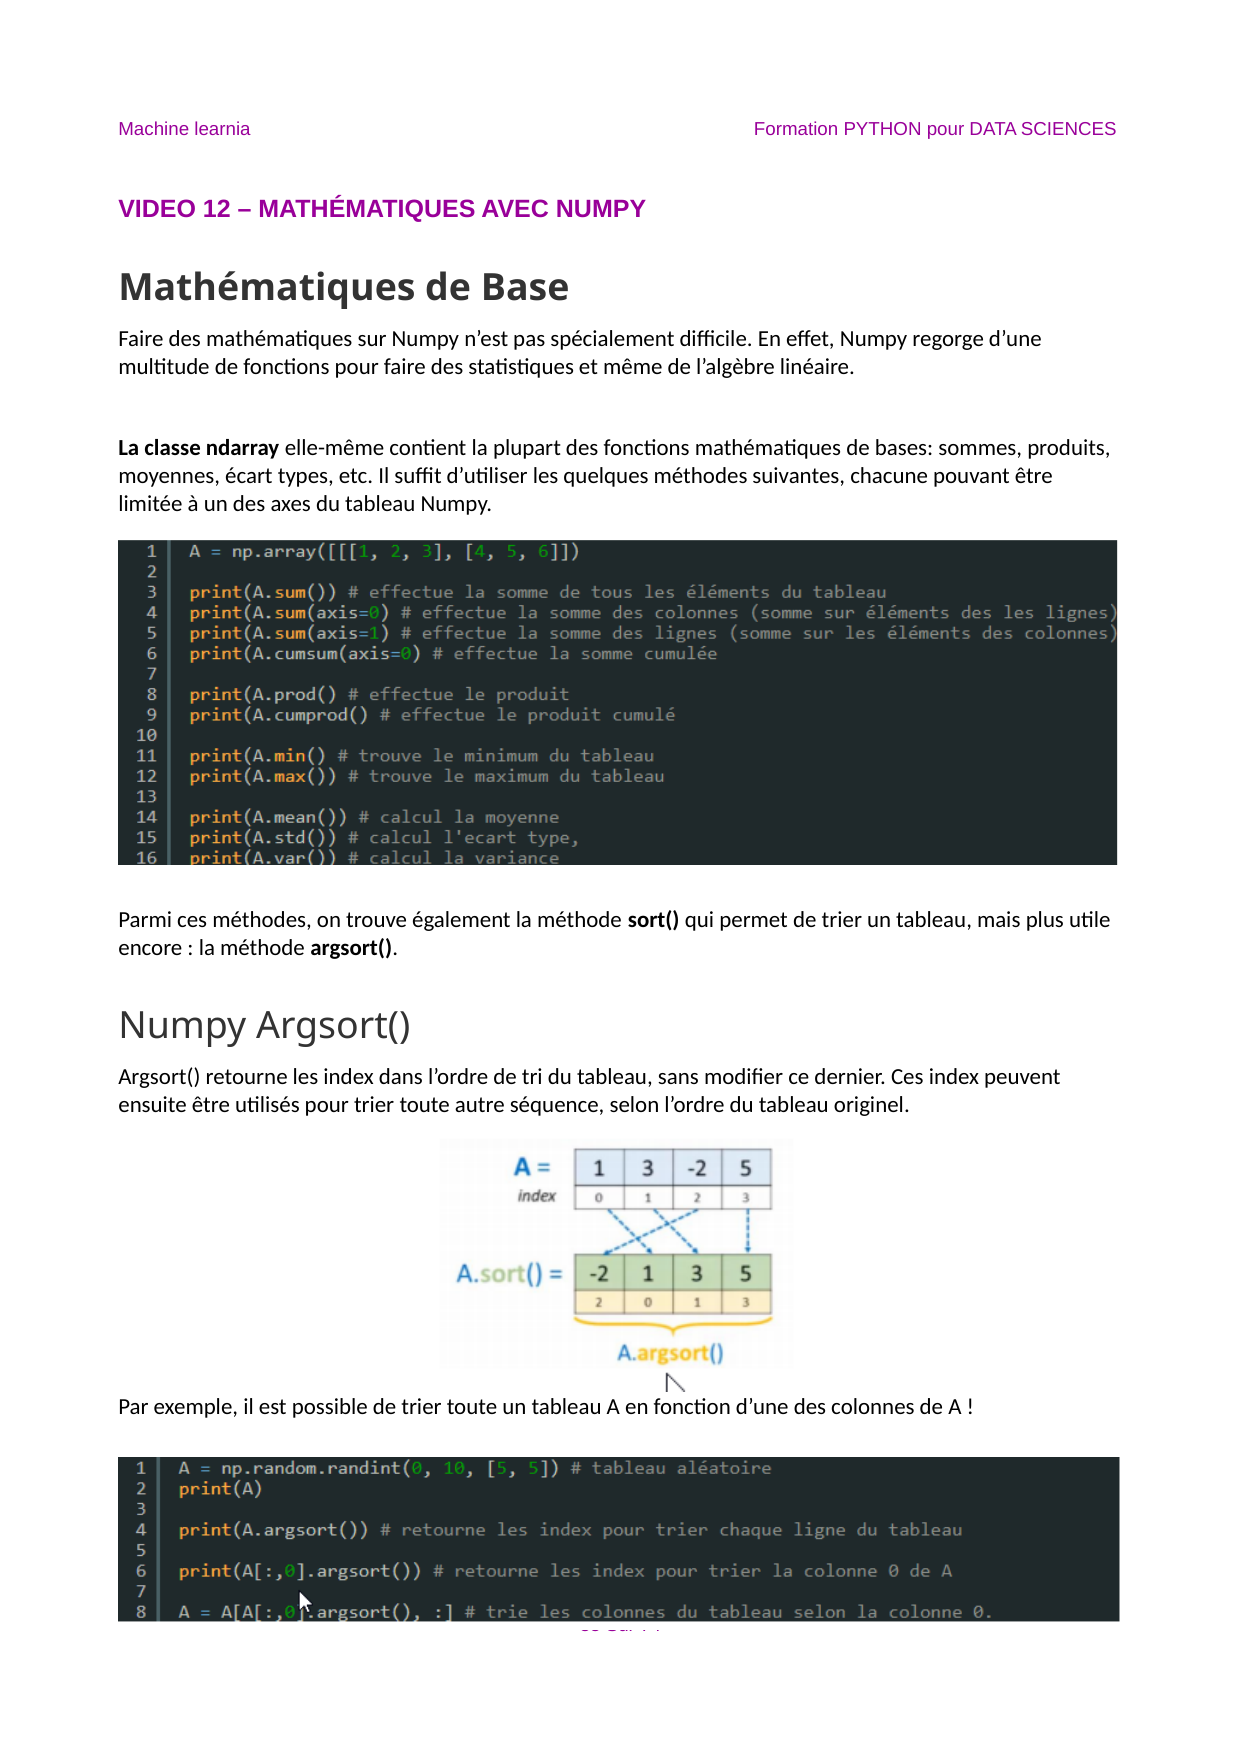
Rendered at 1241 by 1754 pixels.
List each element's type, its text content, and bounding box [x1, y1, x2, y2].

text Argsort() retourne les index dans l’ordre de tri du tableau, sans modifier ce dernier. Ces index peuvent ensuite être utilisés pour trier toute autre séquence, selon l’ordre du tableau originel. [118, 1062, 1122, 1118]
subtitle Numpy Argsort() [118, 999, 1122, 1050]
text Faire des mathématiques sur Numpy n’est pas spécialement difficile. En effet, Numpy regorge d’une multitude de fonctions pour faire des statistiques et même de l’algèbre linéaire. [118, 324, 1122, 380]
picture [118, 1457, 1122, 1630]
text Par exemple, il est possible de trier toute un tableau A en fonction d’une des colonnes de A ! [118, 1131, 1122, 1420]
subtitle Mathématiques de Base [118, 260, 1122, 311]
picture [423, 1131, 817, 1392]
text La classe ndarray elle-même contient la plupart des fonctions mathématiques de bases: sommes, produits, moyennes, écart types, etc. Il suffit d’utiliser les quelques méthodes suivantes, chacune pouvant être limitée à un des axes du tableau Numpy. [118, 433, 1122, 517]
picture [118, 539, 1122, 865]
subtitle VIDEO 12 – MATHÉMATIQUES AVEC NUMPY [118, 194, 1122, 223]
text Parmi ces méthodes, on trouve également la méthode sort() qui permet de trier un tableau, mais plus utile encore : la méthode argsort(). [118, 905, 1122, 961]
